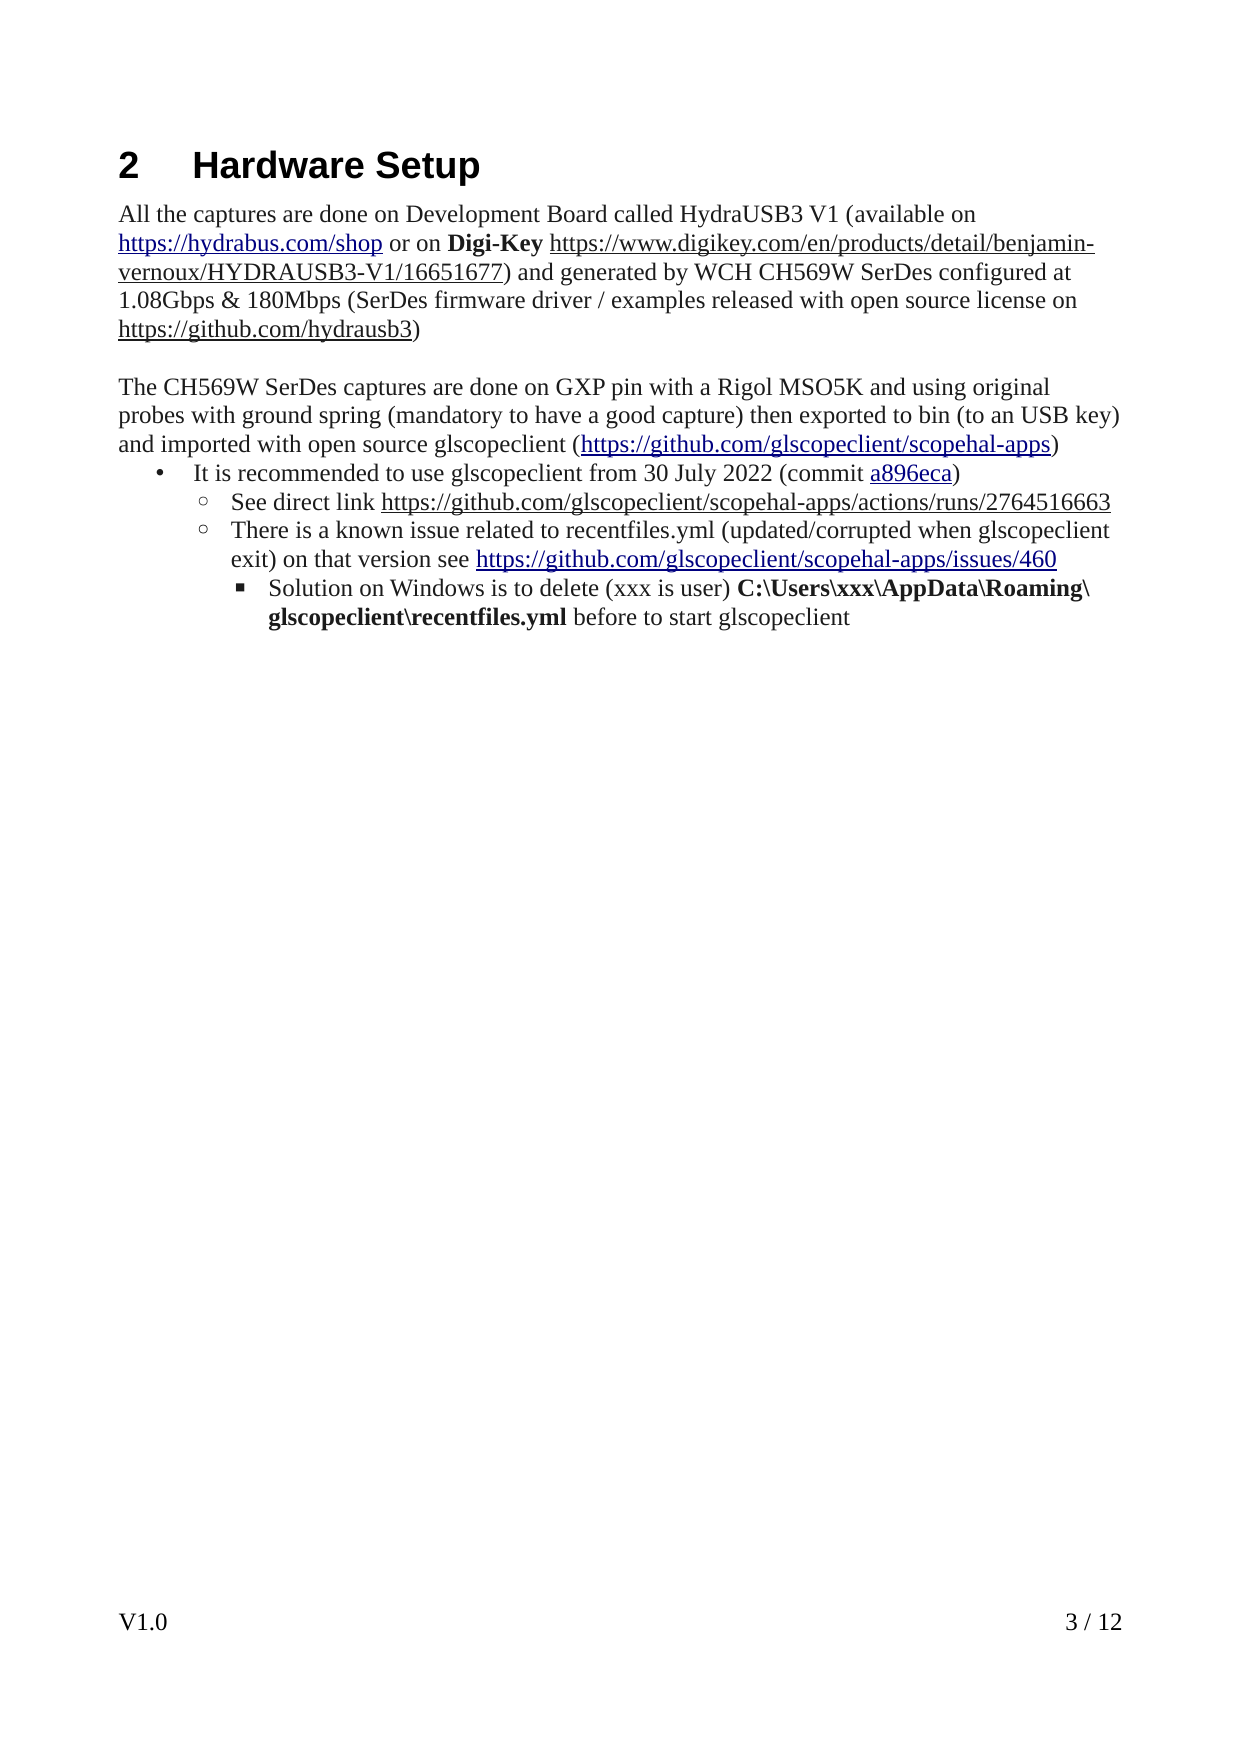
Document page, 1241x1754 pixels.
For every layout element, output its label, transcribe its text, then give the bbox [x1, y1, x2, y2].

text The CH569W SerDes captures are done on GXP pin with a Rigol MSO5K and using original probes with ground spring (mandatory to have a good capture) then exported to bin (to an USB key) and imported with open source glscopeclient (https://github.com/glscopeclient/scopehal-apps) [118, 372, 1122, 458]
list Solution on Windows is to delete (xxx is user) C:\Users\xxx\AppData\Roaming\glscopeclient\recentfiles.yml before to start glscopeclient [231, 573, 1122, 631]
subtitle Hardware Setup [118, 143, 1122, 187]
list It is recommended to use glscopeclient from 30 July 2022 (commit a896eca) [156, 458, 1122, 487]
list See direct link https://github.com/glscopeclient/scopehal-apps/actions/runs/2764516663 [193, 487, 1122, 516]
list There is a known issue related to recentfiles.yml (updated/corrupted when glscopeclient exit) on that version see https://github.com/glscopeclient/scopehal-apps/issues/460 [193, 516, 1122, 573]
text All the captures are done on Development Board called HydraUSB3 V1 (available on https://hydrabus.com/shop or on Digi-Key https://www.digikey.com/en/products/detail/benjamin-vernoux/HYDRAUSB3-V1/16651677) and generated by WCH CH569W SerDes configured at 1.08Gbps & 180Mbps (SerDes firmware driver / examples released with open source license on https://github.com/hydrausb3) [118, 199, 1122, 343]
